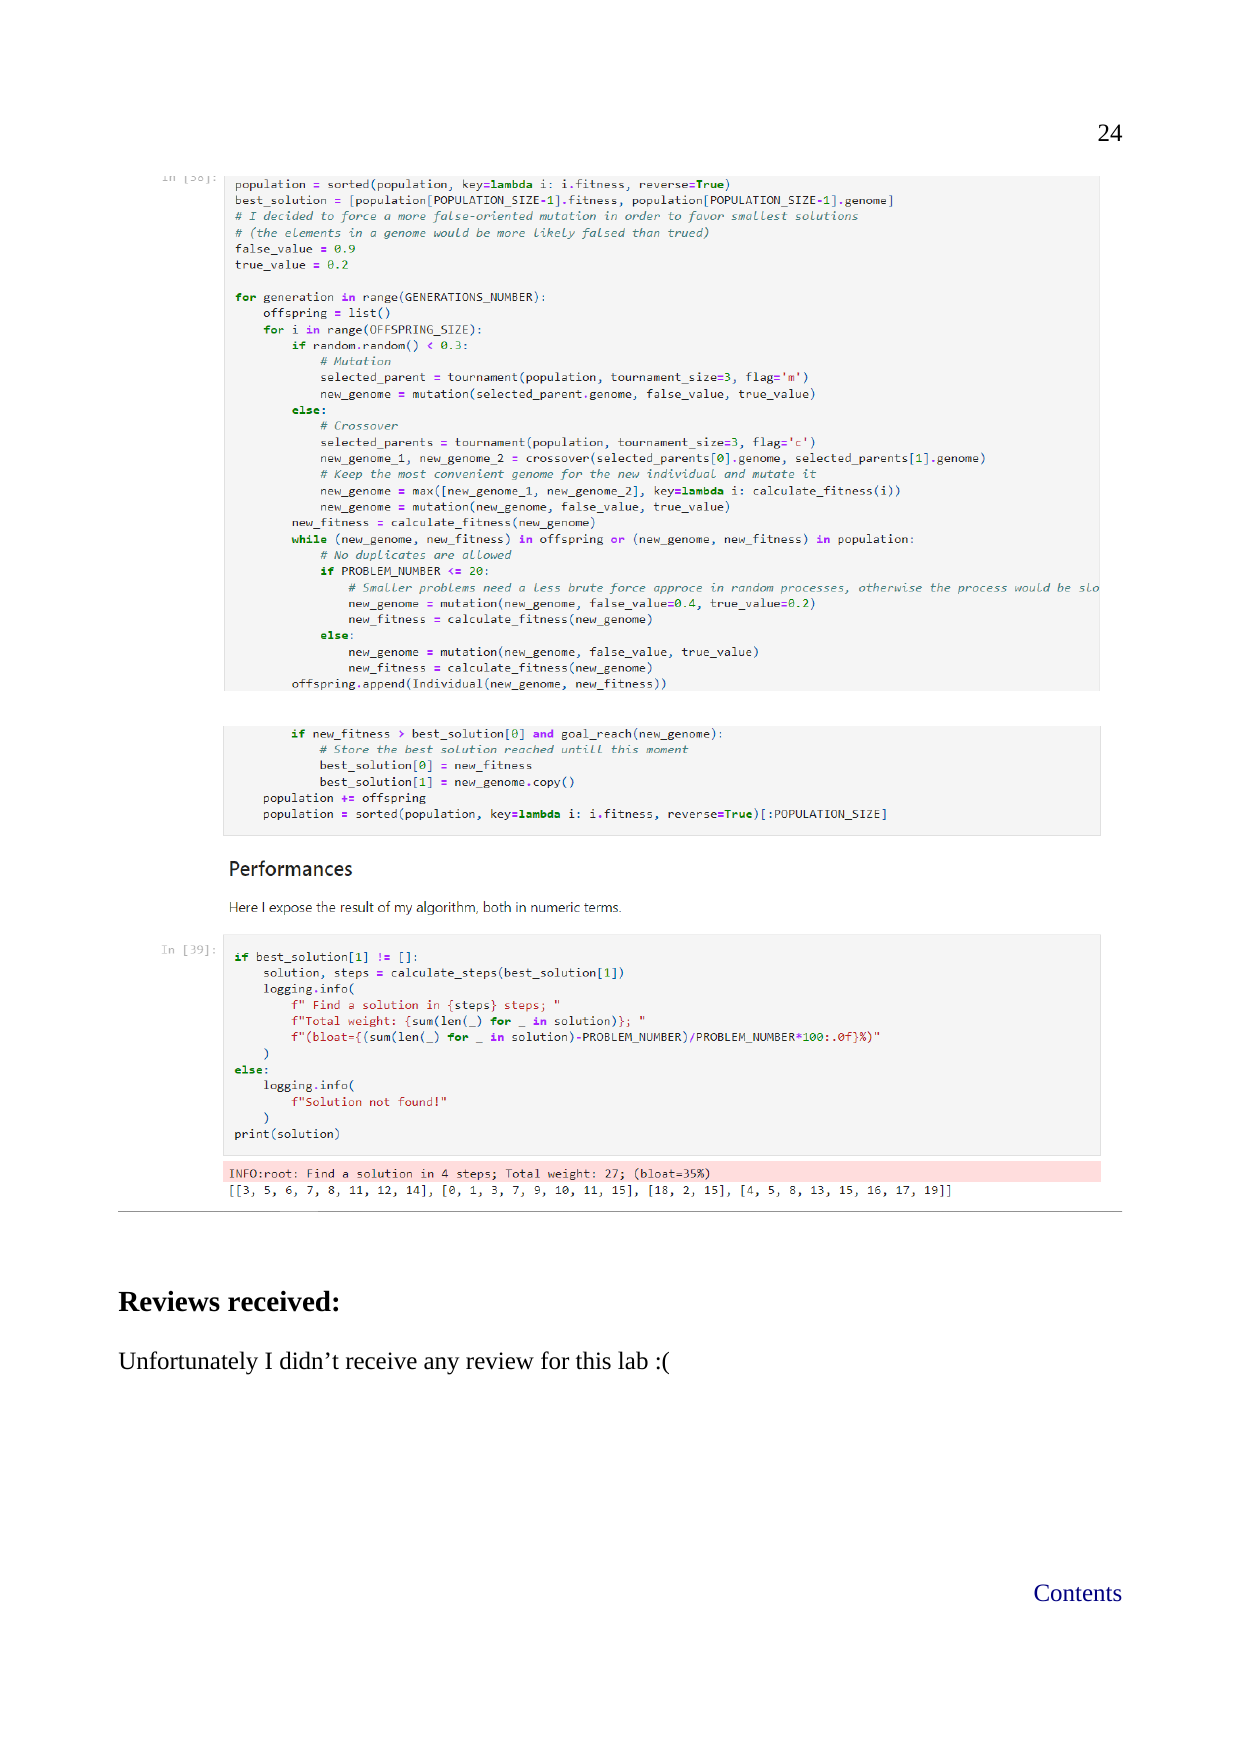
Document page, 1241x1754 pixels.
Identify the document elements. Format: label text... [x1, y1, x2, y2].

picture [118, 176, 1123, 691]
picture [118, 726, 1123, 1212]
text Unfortunately I didn’t receive any review for this lab :( [118, 1346, 1122, 1375]
text Reviews received: [118, 1284, 1122, 1317]
